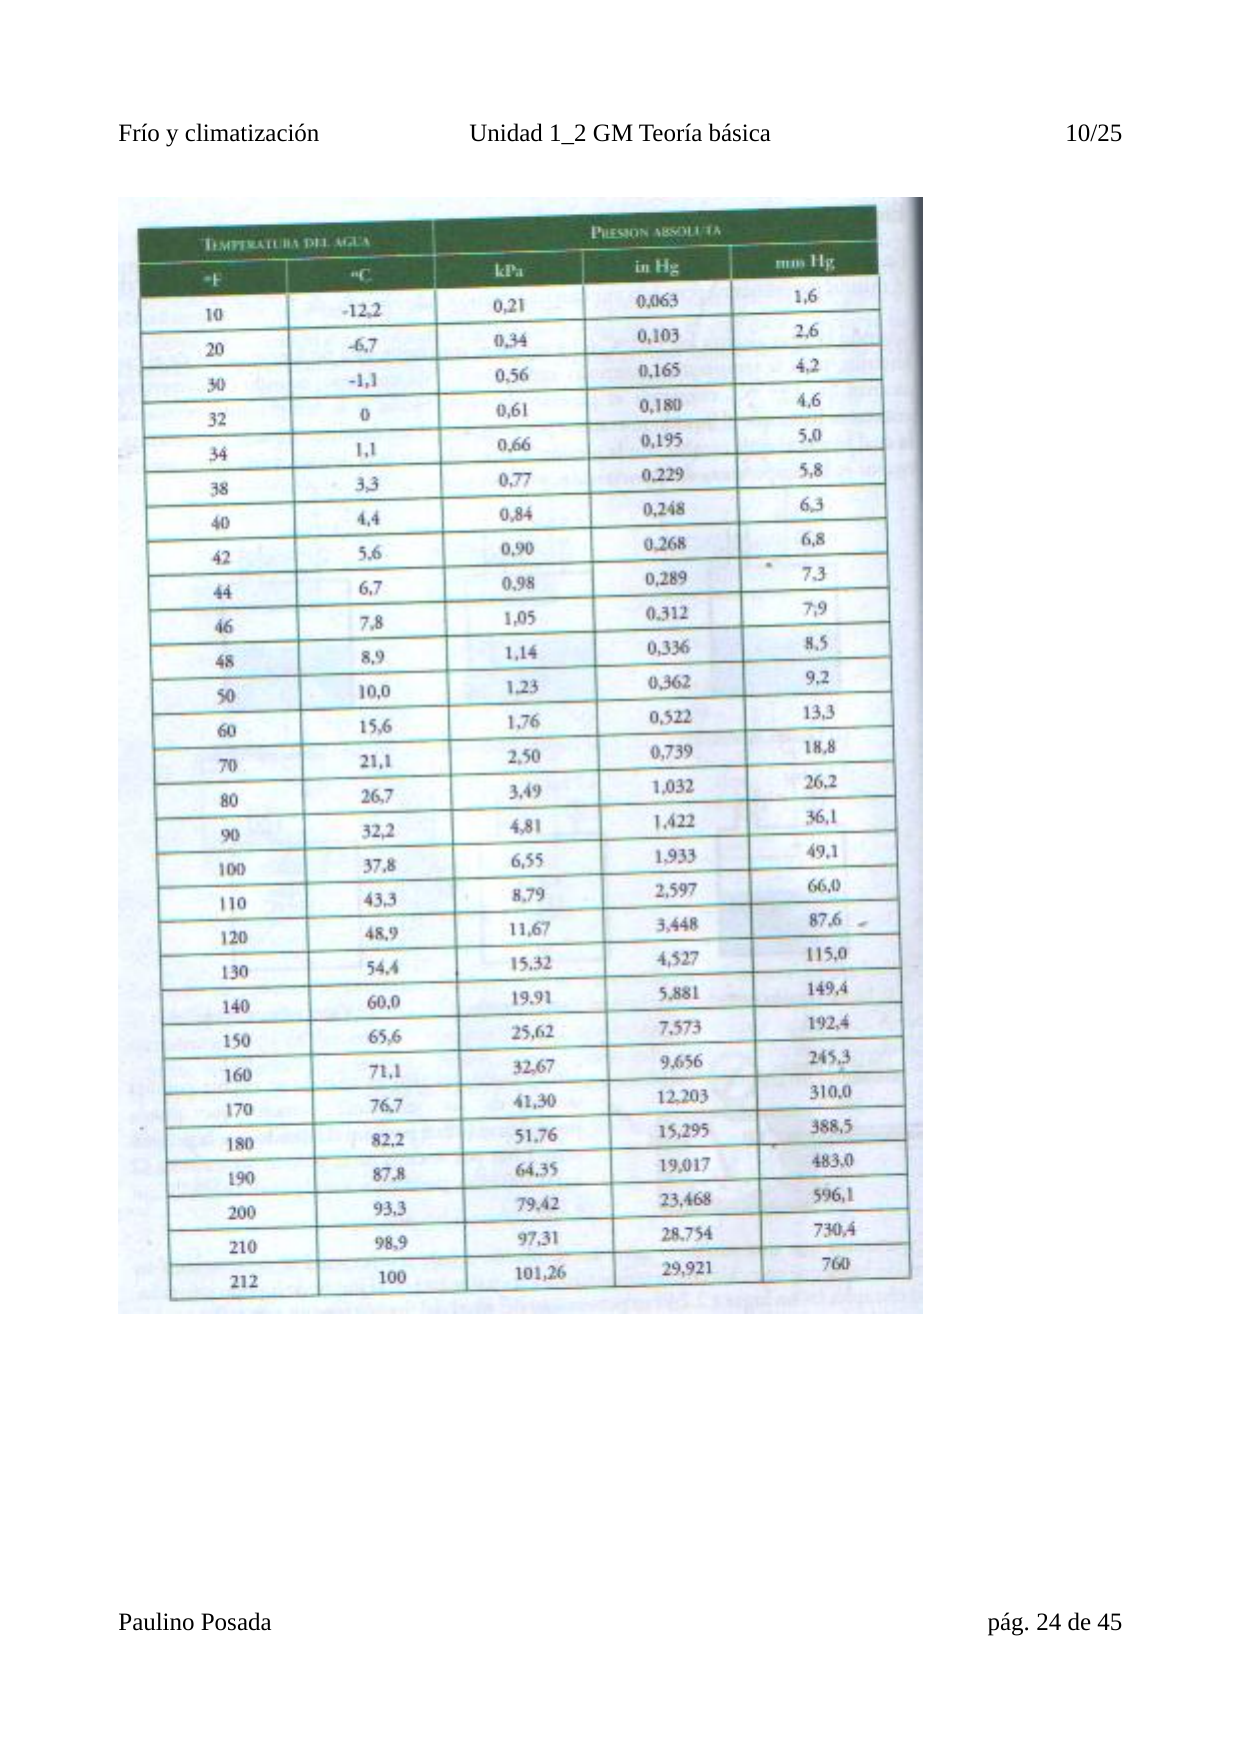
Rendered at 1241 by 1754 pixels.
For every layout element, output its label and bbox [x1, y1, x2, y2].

picture [118, 197, 923, 1314]
